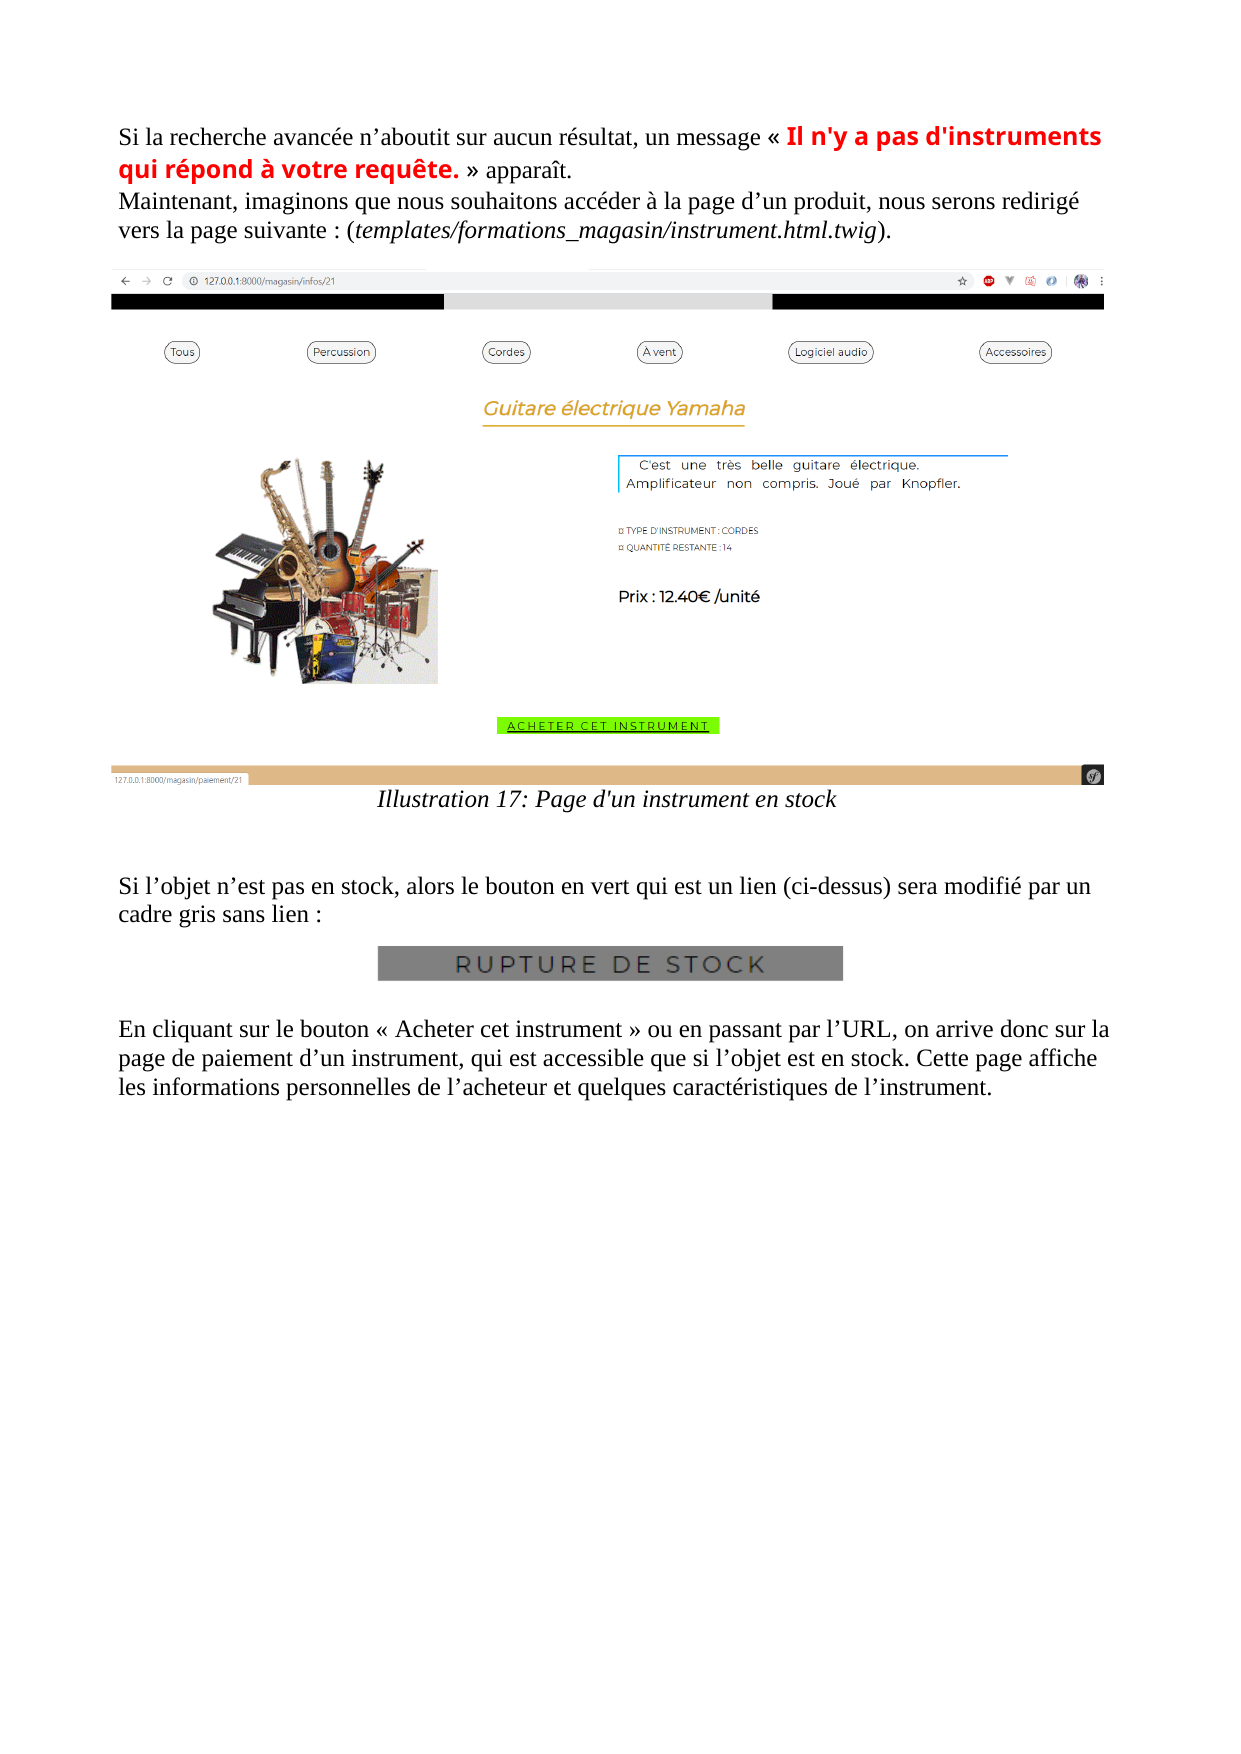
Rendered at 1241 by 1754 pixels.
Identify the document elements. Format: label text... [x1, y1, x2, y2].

picture [442, 959, 763, 986]
picture [111, 269, 1104, 785]
text Si l’objet n’est pas en stock, alors le bouton en vert qui est un lien (ci-dessus) sera modifié par un cadre gris sans lien : [118, 871, 1122, 928]
text Si la recherche avancée n’aboutit sur aucun résultat, un message « Il n'y a pas d'instruments qui répond à votre requête. » apparaît. [118, 118, 1122, 186]
text Illustration 17: Page d'un instrument en stock [111, 785, 1104, 813]
text Maintenant, imaginons que nous souhaitons accéder à la page d’un produit, nous serons redirigé vers la page suivante : (templates/formations_magasin/instrument.html.twig). [118, 186, 1122, 244]
text En cliquant sur le bouton « Acheter cet instrument » ou en passant par l’URL, on arrive donc sur la page de paiement d’un instrument, qui est accessible que si l’objet est en stock. Cette page affiche les informations personnelles de l’acheteur et quelques caractéristiques de l’instrument. [118, 1014, 1122, 1101]
